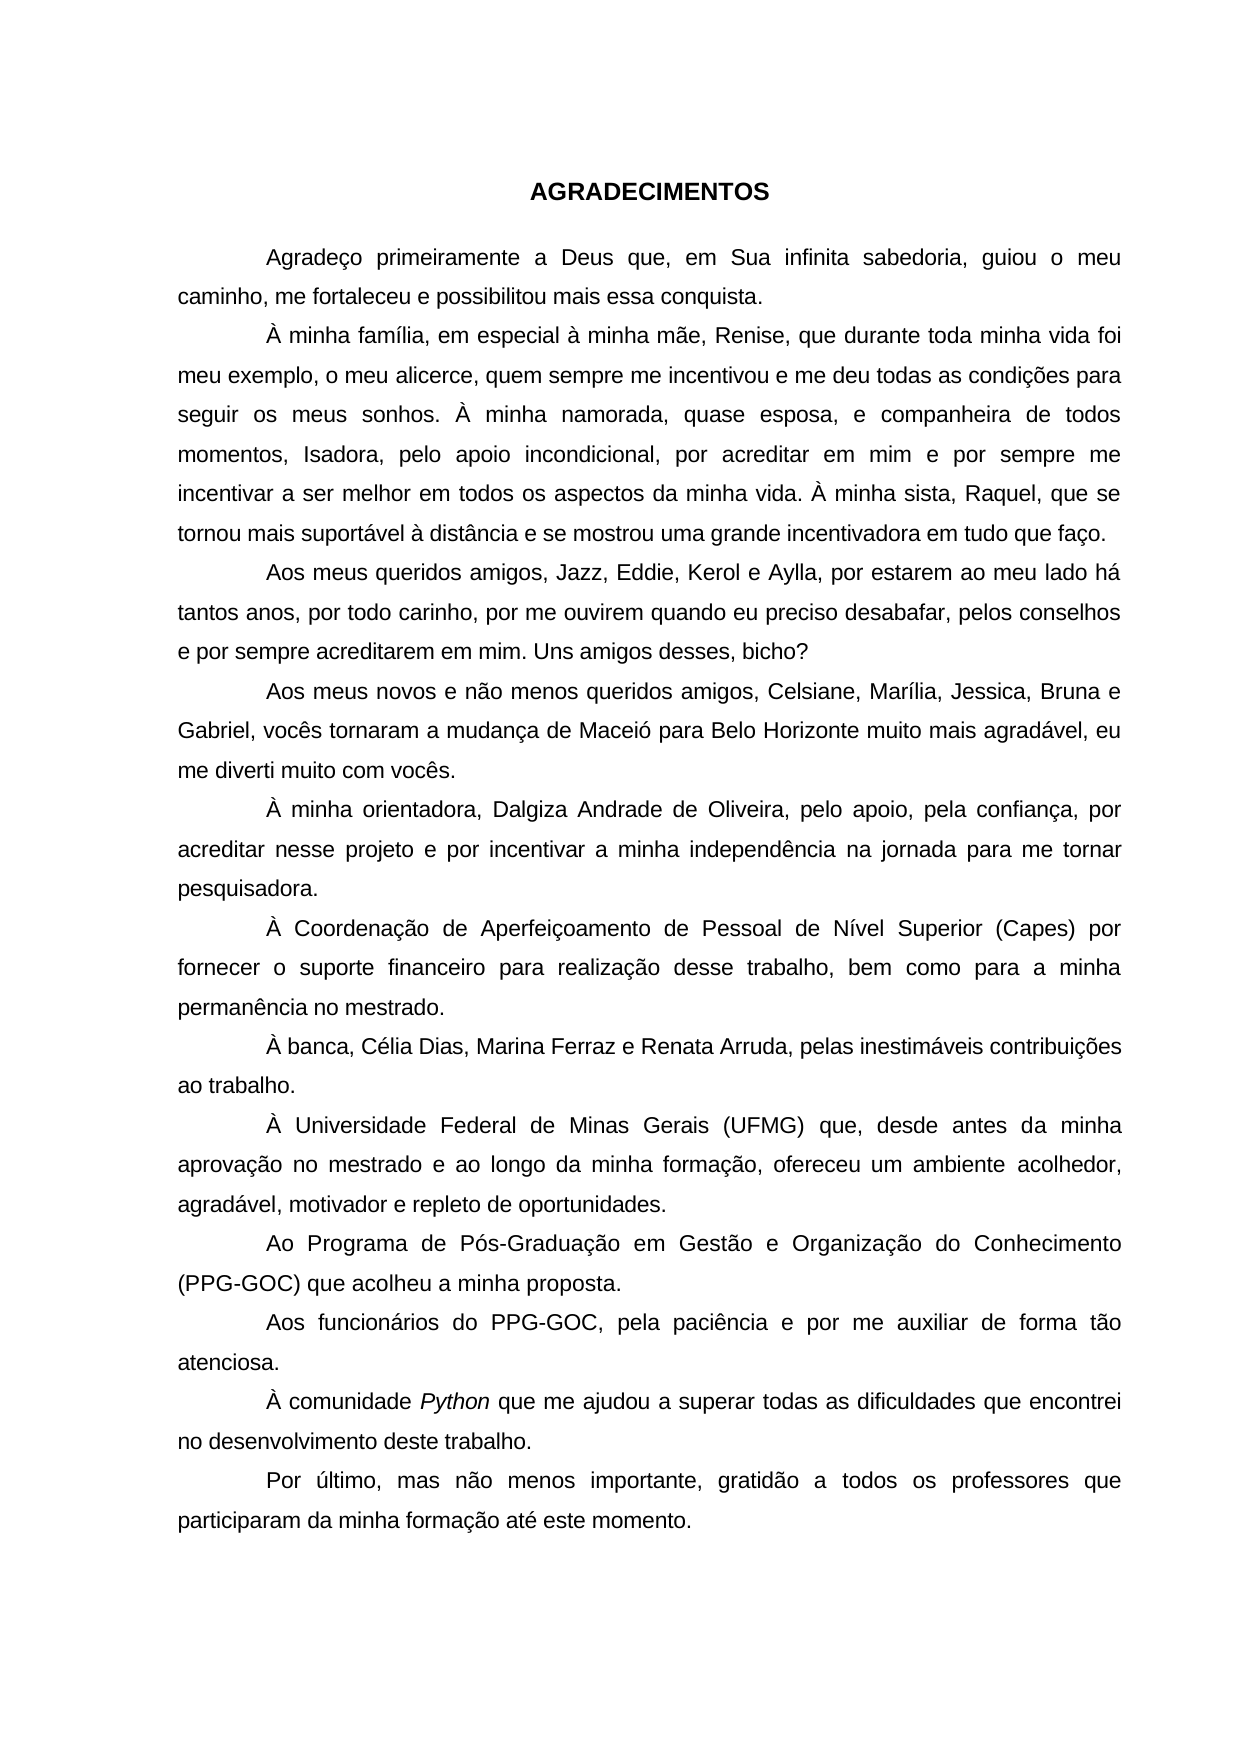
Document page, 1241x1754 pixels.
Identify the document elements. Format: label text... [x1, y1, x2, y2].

text AGRADECIMENTOS [177, 177, 1122, 206]
text Por último, mas não menos importante, gratidão a todos os professores que participaram da minha formação até este momento. [177, 1467, 1122, 1533]
text Aos funcionários do PPG-GOC, pela paciência e por me auxiliar de forma tão atenciosa. [177, 1309, 1122, 1375]
text À Universidade Federal de Minas Gerais (UFMG) que, desde antes da minha aprovação no mestrado e ao longo da minha formação, ofereceu um ambiente acolhedor, agradável, motivador e repleto de oportunidades. [177, 1112, 1122, 1217]
text Aos meus novos e não menos queridos amigos, Celsiane, Marília, Jessica, Bruna e Gabriel, vocês tornaram a mudança de Maceió para Belo Horizonte muito mais agradável, eu me diverti muito com vocês. [177, 678, 1122, 783]
text Aos meus queridos amigos, Jazz, Eddie, Kerol e Aylla, por estarem ao meu lado há tantos anos, por todo carinho, por me ouvirem quando eu preciso desabafar, pelos conselhos e por sempre acreditarem em mim. Uns amigos desses, bicho? [177, 559, 1122, 664]
text À minha família, em especial à minha mãe, Renise, que durante toda minha vida foi meu exemplo, o meu alicerce, quem sempre me incentivou e me deu todas as condições para seguir os meus sonhos. À minha namorada, quase esposa, e companheira de todos momentos, Isadora, pelo apoio incondicional, por acreditar em mim e por sempre me incentivar a ser melhor em todos os aspectos da minha vida. À minha sista, Raquel, que se tornou mais suportável à distância e se mostrou uma grande incentivadora em tudo que faço. [177, 322, 1122, 546]
text Agradeço primeiramente a Deus que, em Sua infinita sabedoria, guiou o meu caminho, me fortaleceu e possibilitou mais essa conquista. [177, 243, 1122, 309]
text À Coordenação de Aperfeiçoamento de Pessoal de Nível Superior (Capes) por fornecer o suporte financeiro para realização desse trabalho, bem como para a minha permanência no mestrado. [177, 914, 1122, 1020]
text Ao Programa de Pós-Graduação em Gestão e Organização do Conhecimento (PPG-GOC) que acolheu a minha proposta. [177, 1230, 1122, 1296]
text À comunidade Python que me ajudou a superar todas as dificuldades que encontrei no desenvolvimento deste trabalho. [177, 1388, 1122, 1454]
text À minha orientadora, Dalgiza Andrade de Oliveira, pelo apoio, pela confiança, por acreditar nesse projeto e por incentivar a minha independência na jornada para me tornar pesquisadora. [177, 796, 1122, 901]
text À banca, Célia Dias, Marina Ferraz e Renata Arruda, pelas inestimáveis contribuições ao trabalho. [177, 1033, 1122, 1099]
